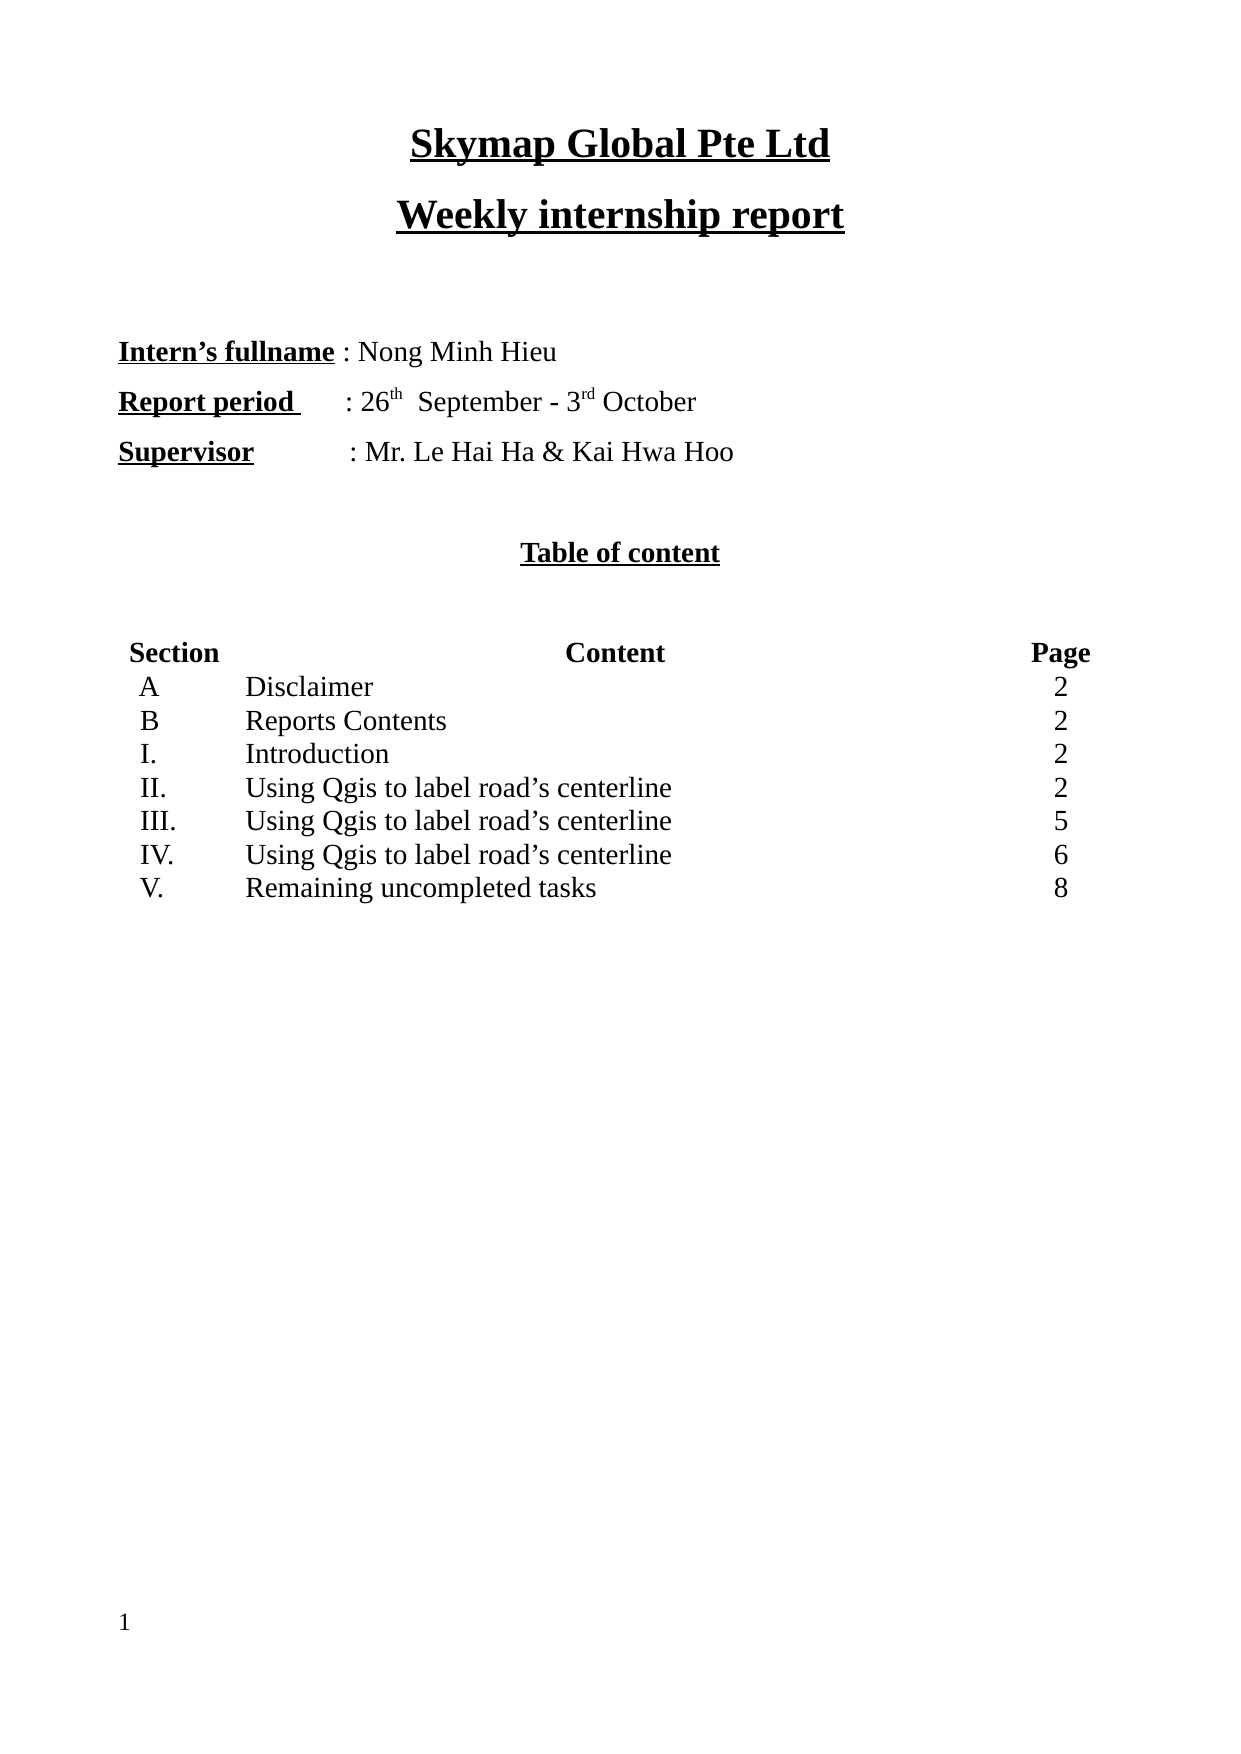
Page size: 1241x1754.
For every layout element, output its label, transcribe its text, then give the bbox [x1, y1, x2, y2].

text Weekly internship report [118, 190, 1122, 238]
table_cell Remaining uncompleted tasks [231, 870, 999, 904]
table_cell A [118, 669, 231, 703]
table_cell 8 [999, 870, 1122, 904]
table_header Content [231, 636, 999, 669]
table_cell 2 [999, 703, 1122, 736]
table_cell Introduction [231, 736, 999, 770]
text Intern’s fullname : Nong Minh Hieu [118, 334, 1122, 367]
text Report period : 26th September - 3rd October [118, 384, 1122, 418]
table_cell V. [118, 870, 231, 904]
text Table of content [118, 535, 1122, 568]
text Skymap Global Pte Ltd [118, 118, 1122, 166]
table_cell IV. [118, 837, 231, 870]
table_cell 2 [999, 770, 1122, 803]
table_cell Reports Contents [231, 703, 999, 736]
table_cell 2 [999, 669, 1122, 703]
table_header Page [999, 636, 1122, 669]
table_cell Using Qgis to label road’s centerline [231, 770, 999, 803]
table_cell B [118, 703, 231, 736]
table_cell Using Qgis to label road’s centerline [231, 803, 999, 837]
table_cell Disclaimer [231, 669, 999, 703]
table_cell I. [118, 736, 231, 770]
table_cell 2 [999, 736, 1122, 770]
table_cell 5 [999, 803, 1122, 837]
table_cell 6 [999, 837, 1122, 870]
table_cell Using Qgis to label road’s centerline [231, 837, 999, 870]
text Supervisor : Mr. Le Hai Ha & Kai Hwa Hoo [118, 434, 1122, 468]
table_cell III. [118, 803, 231, 837]
table_header Section [118, 636, 231, 669]
table_cell II. [118, 770, 231, 803]
